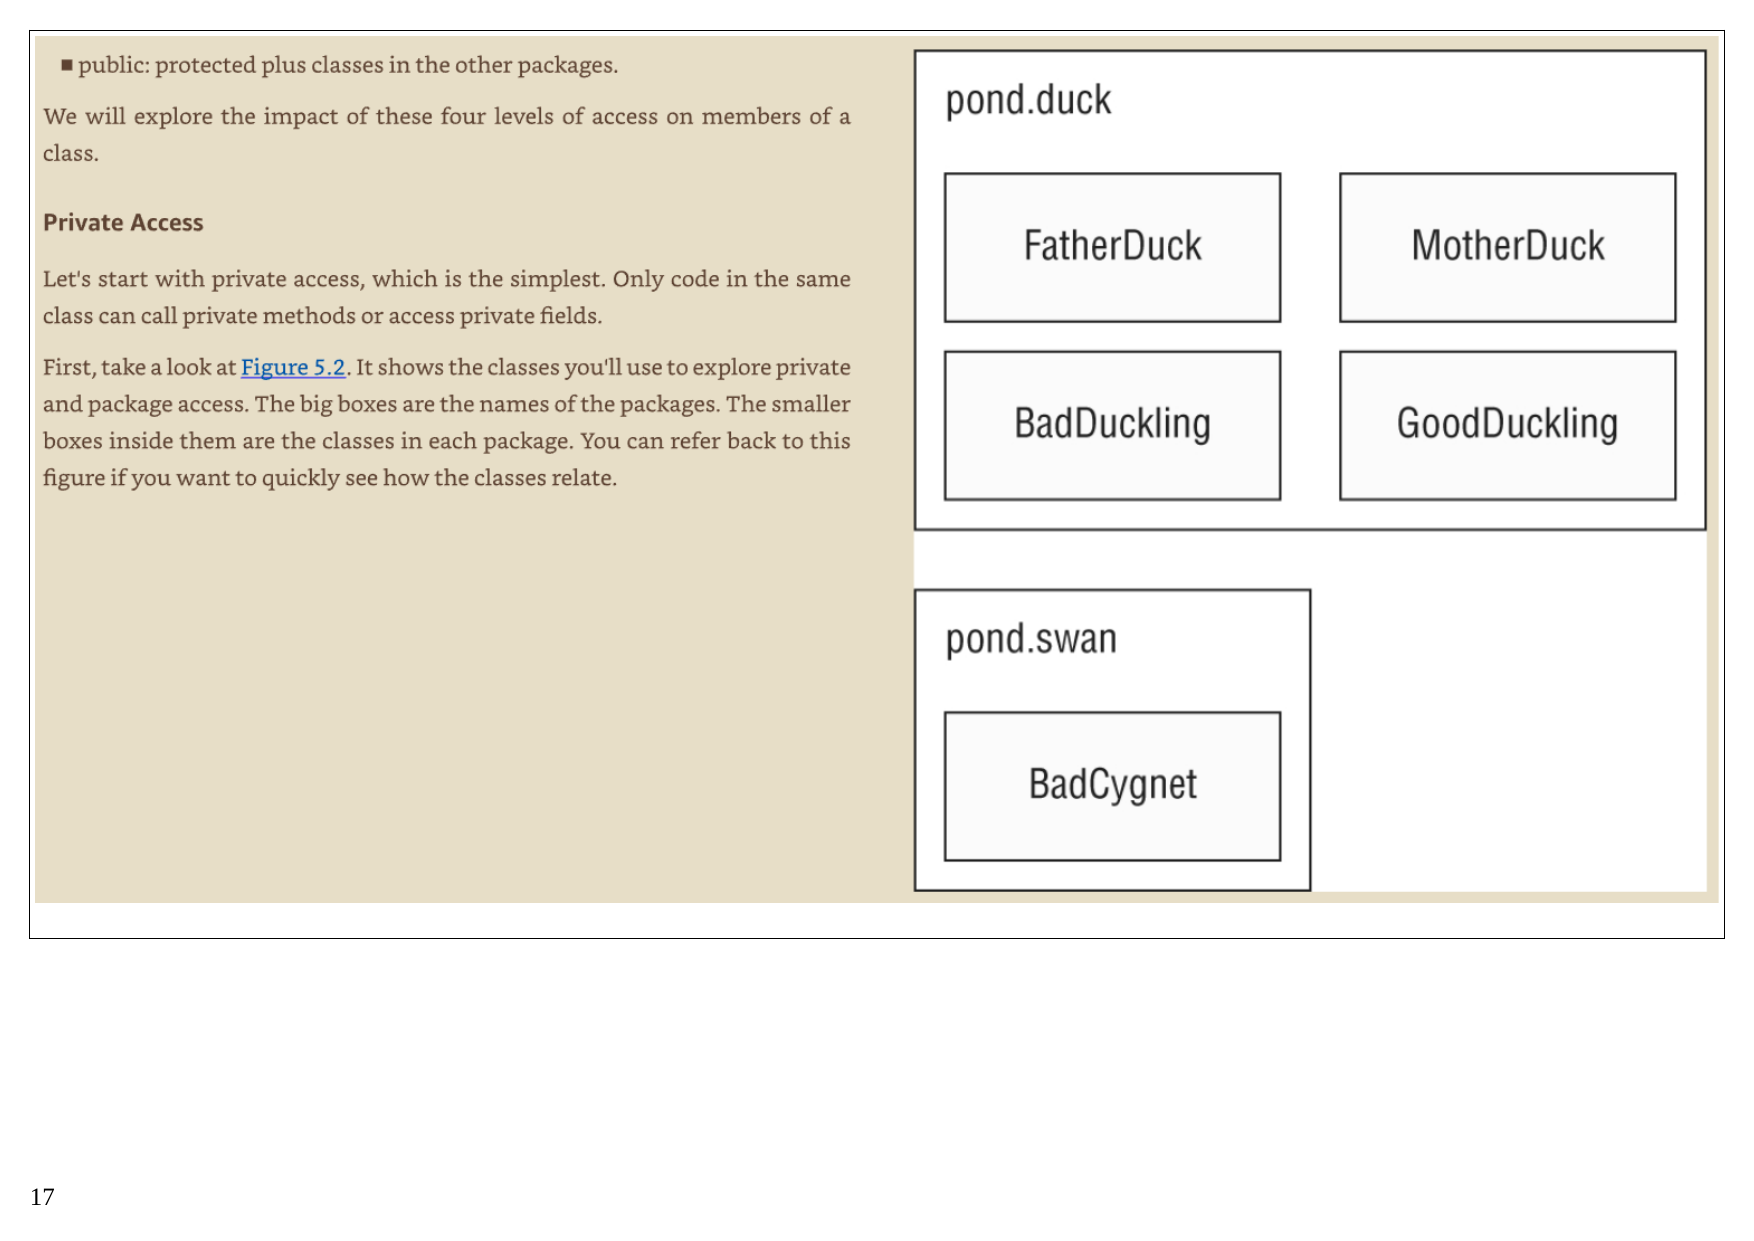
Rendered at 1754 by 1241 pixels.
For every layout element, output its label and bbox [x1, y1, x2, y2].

table_cell [30, 31, 1724, 937]
picture [35, 36, 1719, 903]
